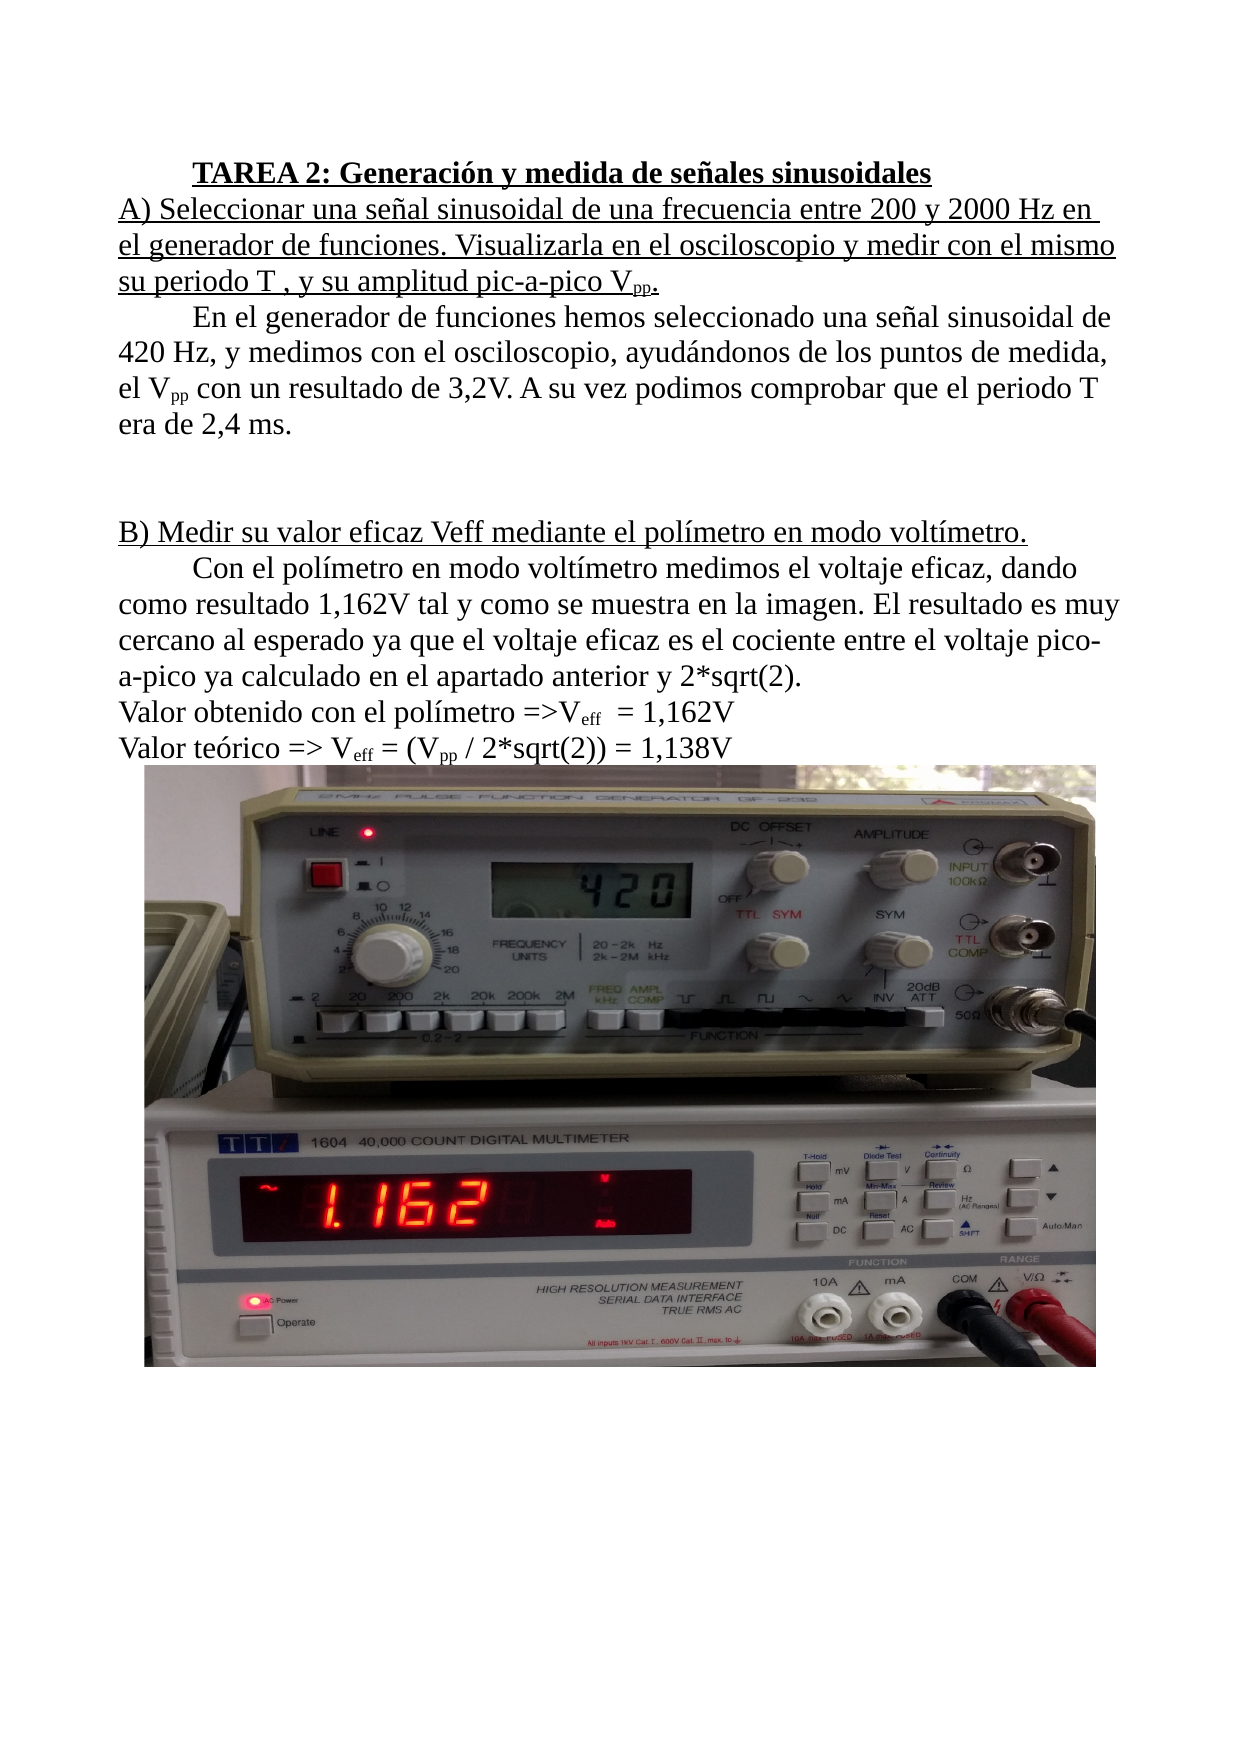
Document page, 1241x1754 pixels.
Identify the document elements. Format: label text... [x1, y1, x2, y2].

text En el generador de funciones hemos seleccionado una señal sinusoidal de 420 Hz, y medimos con el osciloscopio, ayudándonos de los puntos de medida, el Vpp con un resultado de 3,2V. A su vez podimos comprobar que el periodo T era de 2,4 ms. [118, 298, 1122, 442]
text B) Medir su valor eficaz Veff mediante el polímetro en modo voltímetro. [118, 513, 1122, 549]
text Valor teórico => Veff = (Vpp / 2*sqrt(2)) = 1,138V [118, 729, 1122, 765]
text Con el polímetro en modo voltímetro medimos el voltaje eficaz, dando como resultado 1,162V tal y como se muestra en la imagen. El resultado es muy cercano al esperado ya que el voltaje eficaz es el cociente entre el voltaje pico-a-pico ya calculado en el apartado anterior y 2*sqrt(2). [118, 549, 1122, 693]
text TAREA 2: Generación y medida de señales sinusoidales [118, 154, 1122, 190]
text Valor obtenido con el polímetro =>Veff = 1,162V [118, 693, 1122, 729]
text A) Seleccionar una señal sinusoidal de una frecuencia entre 200 y 2000 Hz en el generador de funciones. Visualizarla en el osciloscopio y medir con el mismo su periodo T , y su amplitud pic-a-pico Vpp. [118, 190, 1122, 298]
picture [144, 765, 1096, 1367]
